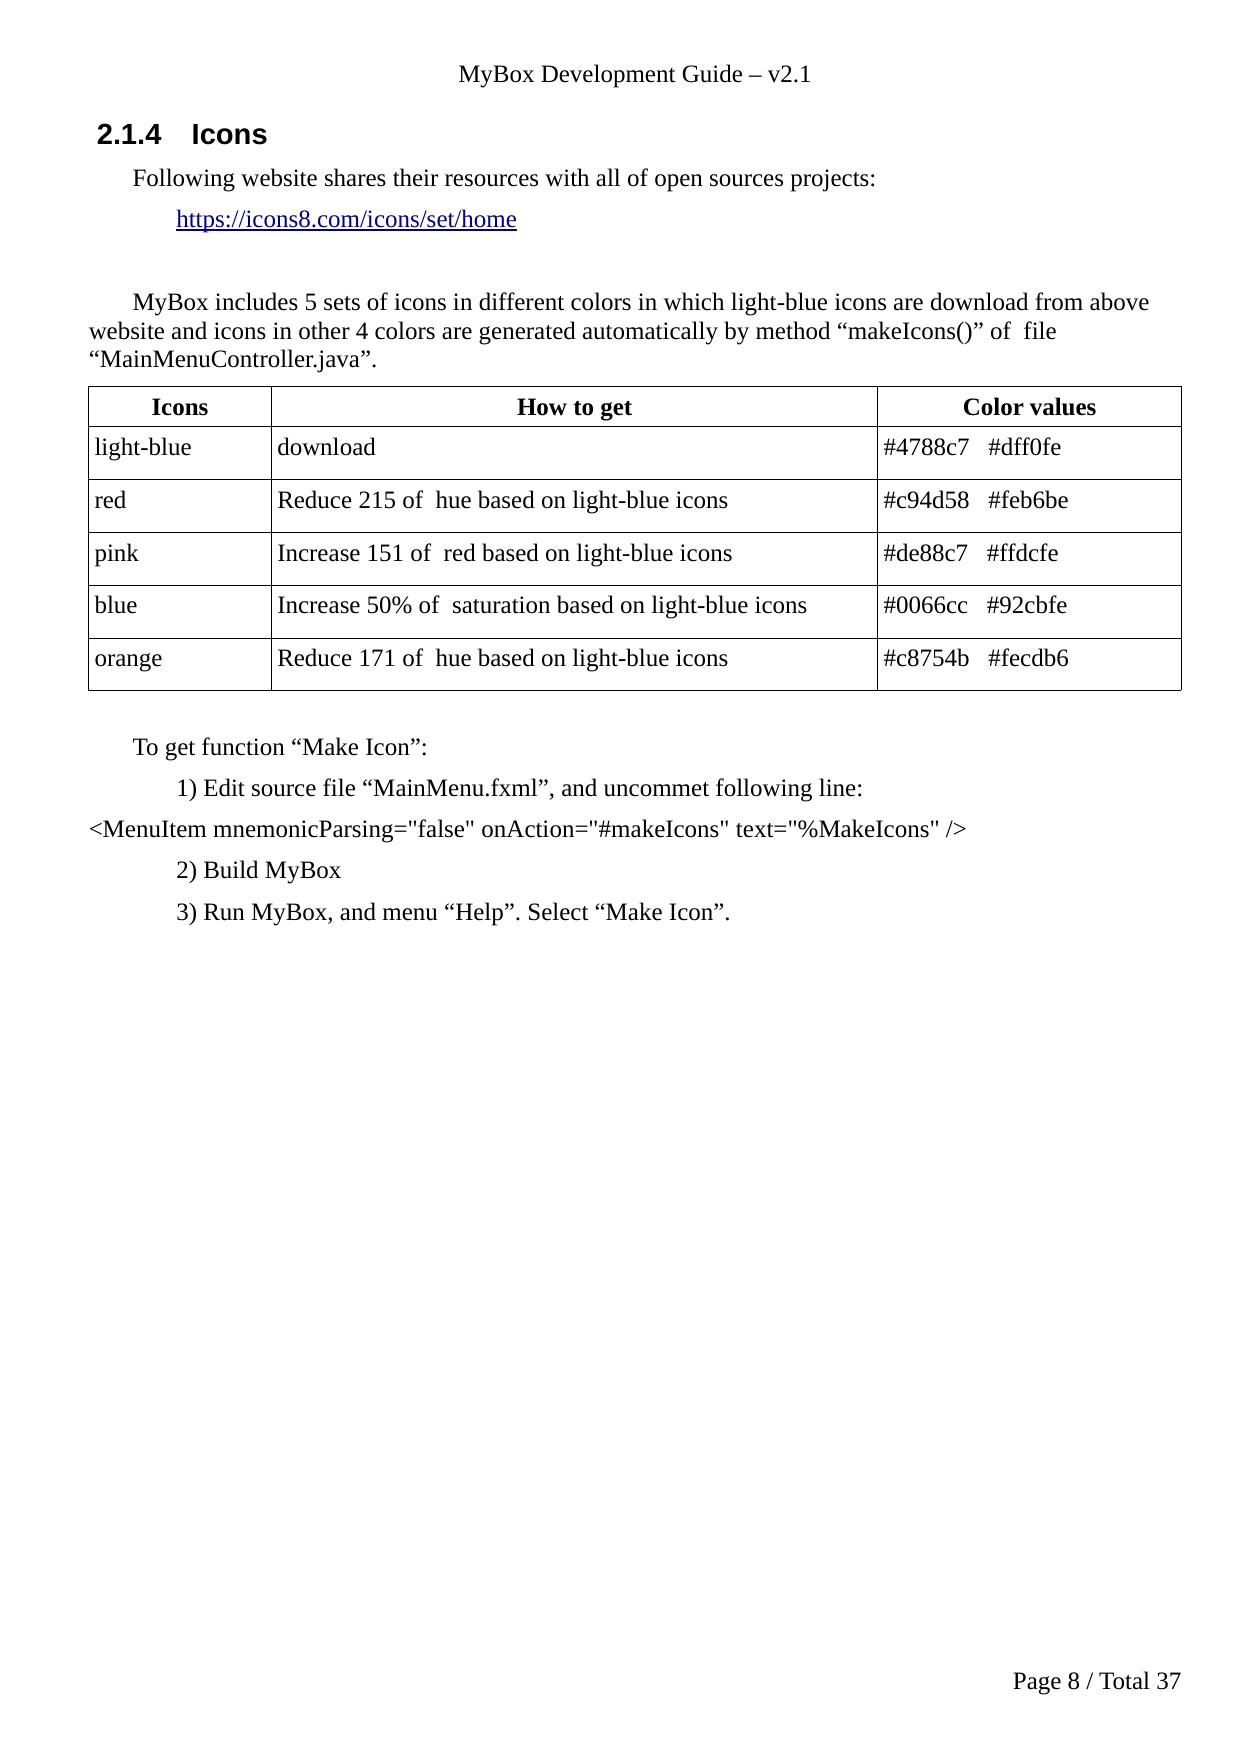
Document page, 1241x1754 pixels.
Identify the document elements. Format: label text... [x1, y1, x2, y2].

table_cell #0066cc #92cbfe [878, 586, 1181, 637]
table_cell #4788c7 #dff0fe [878, 427, 1181, 479]
table_cell pink [89, 533, 271, 584]
table_cell Increase 50% of saturation based on light-blue icons [272, 586, 877, 637]
text 1) Edit source file “MainMenu.fxml”, and uncommet following line: [88, 773, 1181, 802]
text 2) Build MyBox [88, 855, 1181, 884]
table_cell blue [89, 586, 271, 637]
table_header How to get [272, 387, 877, 426]
table_header Icons [89, 387, 271, 426]
text Following website shares their resources with all of open sources projects: [88, 163, 1181, 192]
text MyBox includes 5 sets of icons in different colors in which light-blue icons are download from above website and icons in other 4 colors are generated automatically by method “makeIcons()” of file “MainMenuController.java”. [88, 287, 1181, 373]
text 3) Run MyBox, and menu “Help”. Select “Make Icon”. [88, 897, 1181, 925]
subtitle Icons [88, 117, 1181, 151]
table_header Color values [878, 387, 1181, 426]
table_cell #c94d58 #feb6be [878, 480, 1181, 532]
table_cell Reduce 171 of hue based on light-blue icons [272, 639, 877, 690]
table_cell #c8754b #fecdb6 [878, 639, 1181, 690]
table_cell Reduce 215 of hue based on light-blue icons [272, 480, 877, 532]
table_cell Increase 151 of red based on light-blue icons [272, 533, 877, 584]
table_cell orange [89, 639, 271, 690]
table_cell #de88c7 #ffdcfe [878, 533, 1181, 584]
table_cell red [89, 480, 271, 532]
text To get function “Make Icon”: [88, 732, 1181, 760]
table_cell download [272, 427, 877, 479]
text <MenuItem mnemonicParsing="false" onAction="#makeIcons" text="%MakeIcons" /> [88, 814, 1181, 843]
text https://icons8.com/icons/set/home [88, 204, 1181, 233]
table_cell light-blue [89, 427, 271, 479]
